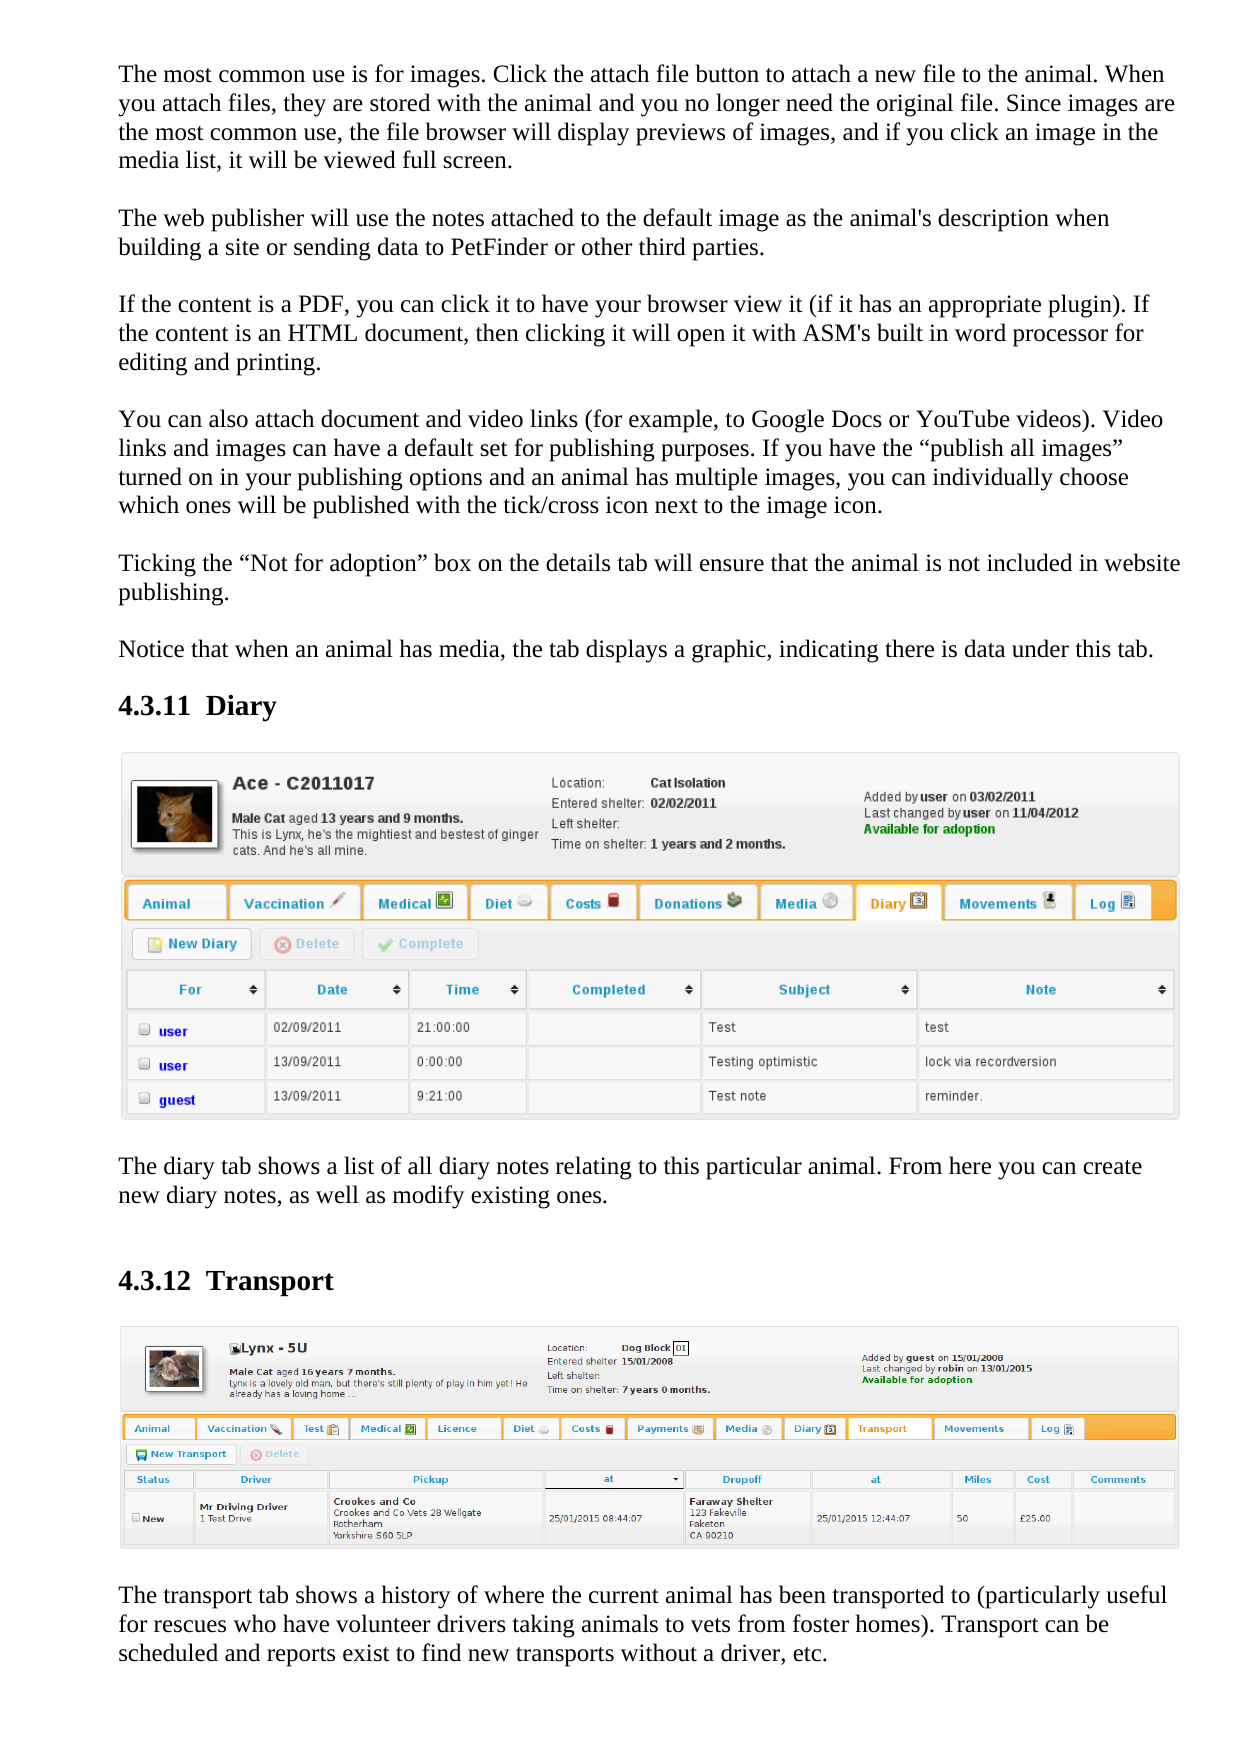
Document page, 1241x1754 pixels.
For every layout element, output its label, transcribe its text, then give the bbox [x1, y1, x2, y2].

text You can also attach document and video links (for example, to Google Docs or YouTube videos). Video links and images can have a default set for publishing purposes. If you have the “publish all images” turned on in your publishing options and an animal has multiple images, you can individually choose which ones will be published with the tick/cross icon next to the image icon. [118, 404, 1181, 519]
text The most common use is for images. Click the attach file button to attach a new file to the animal. When you attach files, they are stored with the animal and you no longer need the original file. Since images are the most common use, the file browser will display previews of images, and if you click an image in the media list, it will be viewed full screen. [118, 59, 1181, 174]
text Notice that when an animal has media, the tab displays a graphic, indicating there is data under this tab. [118, 634, 1181, 663]
text The web publisher will use the notes attached to the default image as the animal's description when building a site or sending data to PetFinder or other third parties. [118, 203, 1181, 260]
subtitle Diary [118, 688, 1181, 721]
text The transport tab shows a history of where the current animal has been transported to (particularly useful for rescues who have volunteer drivers taking animals to vets from foster homes). Transport can be scheduled and reports exist to find new transports without a driver, etc. [118, 1580, 1181, 1667]
picture [118, 1326, 1182, 1551]
text Ticking the “Not for adoption” box on the details tab will ensure that the animal is not included in website publishing. [118, 548, 1181, 605]
text If the content is a PDF, you can click it to have your browser view it (if it has an appropriate plugin). If the content is an HTML document, then clicking it will open it with ASM's built in word processor for editing and printing. [118, 289, 1181, 375]
text The diary tab shows a list of all diary notes relating to this particular animal. From here you can create new diary notes, as well as modify existing ones. [118, 1151, 1181, 1209]
subtitle Transport [118, 1263, 1181, 1297]
picture [118, 750, 1182, 1122]
